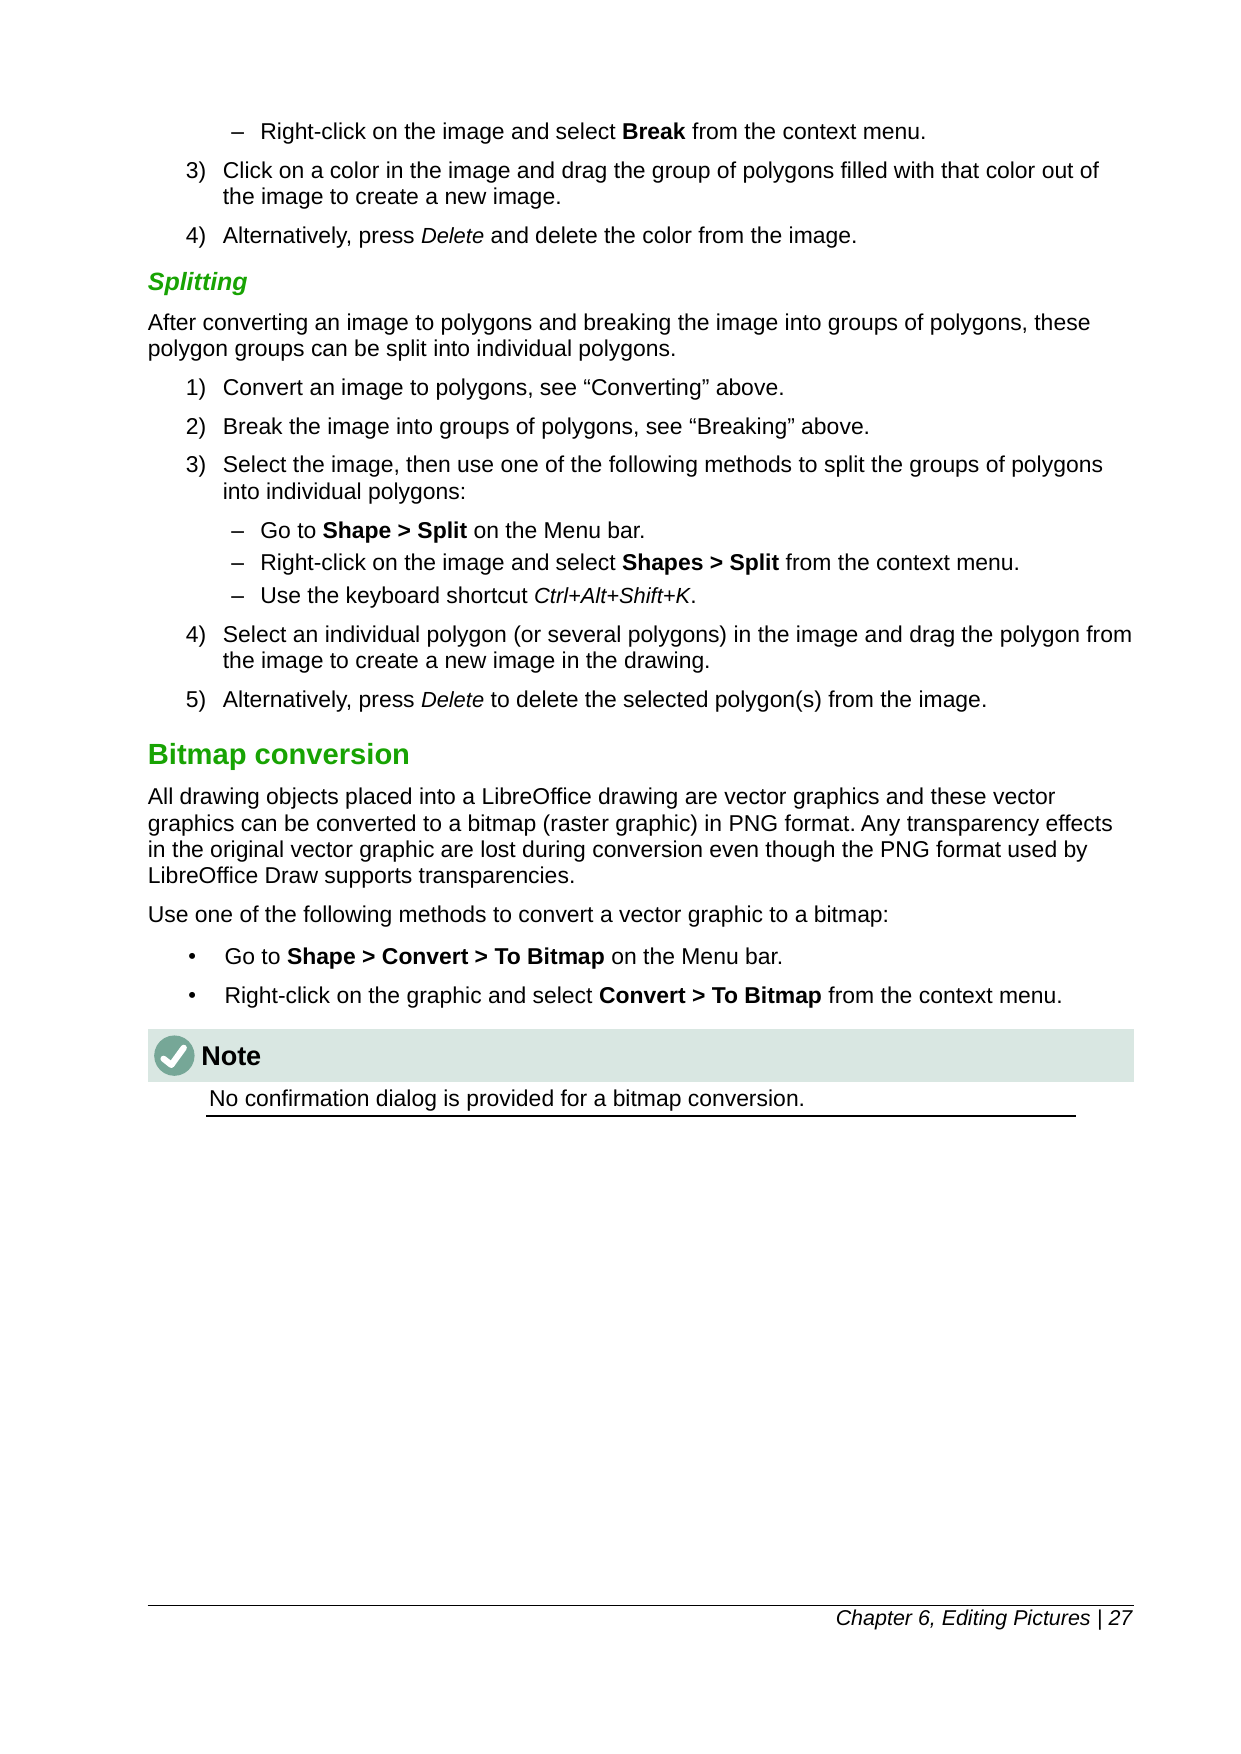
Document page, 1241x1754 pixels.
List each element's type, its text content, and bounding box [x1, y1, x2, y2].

list Right-click on the image and select Shapes > Split from the context menu. [231, 549, 1134, 576]
list Right-click on the graphic and select Convert > To Bitmap from the context menu. [185, 979, 1134, 1011]
list Use the keyboard shortcut Ctrl+Alt+Shift+K. [231, 582, 1134, 608]
list Go to Shape > Convert > To Bitmap on the Menu bar. [185, 940, 1134, 969]
list Alternatively, press Delete to delete the selected polygon(s) from the image. [206, 686, 1134, 712]
list Select an individual polygon (or several polygons) in the image and drag the polygon from the image to create a new image in the drawing. [206, 621, 1134, 673]
text After converting an image to polygons and breaking the image into groups of polygons, these polygon groups can be split into individual polygons. [148, 308, 1134, 361]
list Alternatively, press Delete and delete the color from the image. [206, 222, 1134, 248]
subtitle Bitmap conversion [148, 737, 1134, 771]
list Select the image, then use one of the following methods to split the groups of polygons into individual polygons: [206, 451, 1134, 504]
list Right-click on the image and select Break from the context menu. [231, 118, 1134, 144]
list Convert an image to polygons, see “Converting” above. [206, 374, 1134, 400]
list Click on a color in the image and drag the group of polygons filled with that color out of the image to create a new image. [206, 157, 1134, 210]
text All drawing objects placed into a LibreOffice drawing are vector graphics and these vector graphics can be converted to a bitmap (raster graphic) in PNG format. Any transparency effects in the original vector graphic are lost during conversion even though the PNG format used by LibreOffice Draw supports transparencies. [148, 783, 1134, 889]
list Break the image into groups of polygons, see “Breaking” above. [206, 413, 1134, 439]
subtitle Note [148, 1029, 1134, 1082]
list Use one of the following methods to convert a vector graphic to a bitmap: [148, 901, 1134, 928]
subtitle Splitting [148, 267, 1134, 296]
text No confirmation dialog is provided for a bitmap conversion. [206, 1082, 1076, 1115]
list Go to Shape > Split on the Menu bar. [231, 517, 1134, 543]
